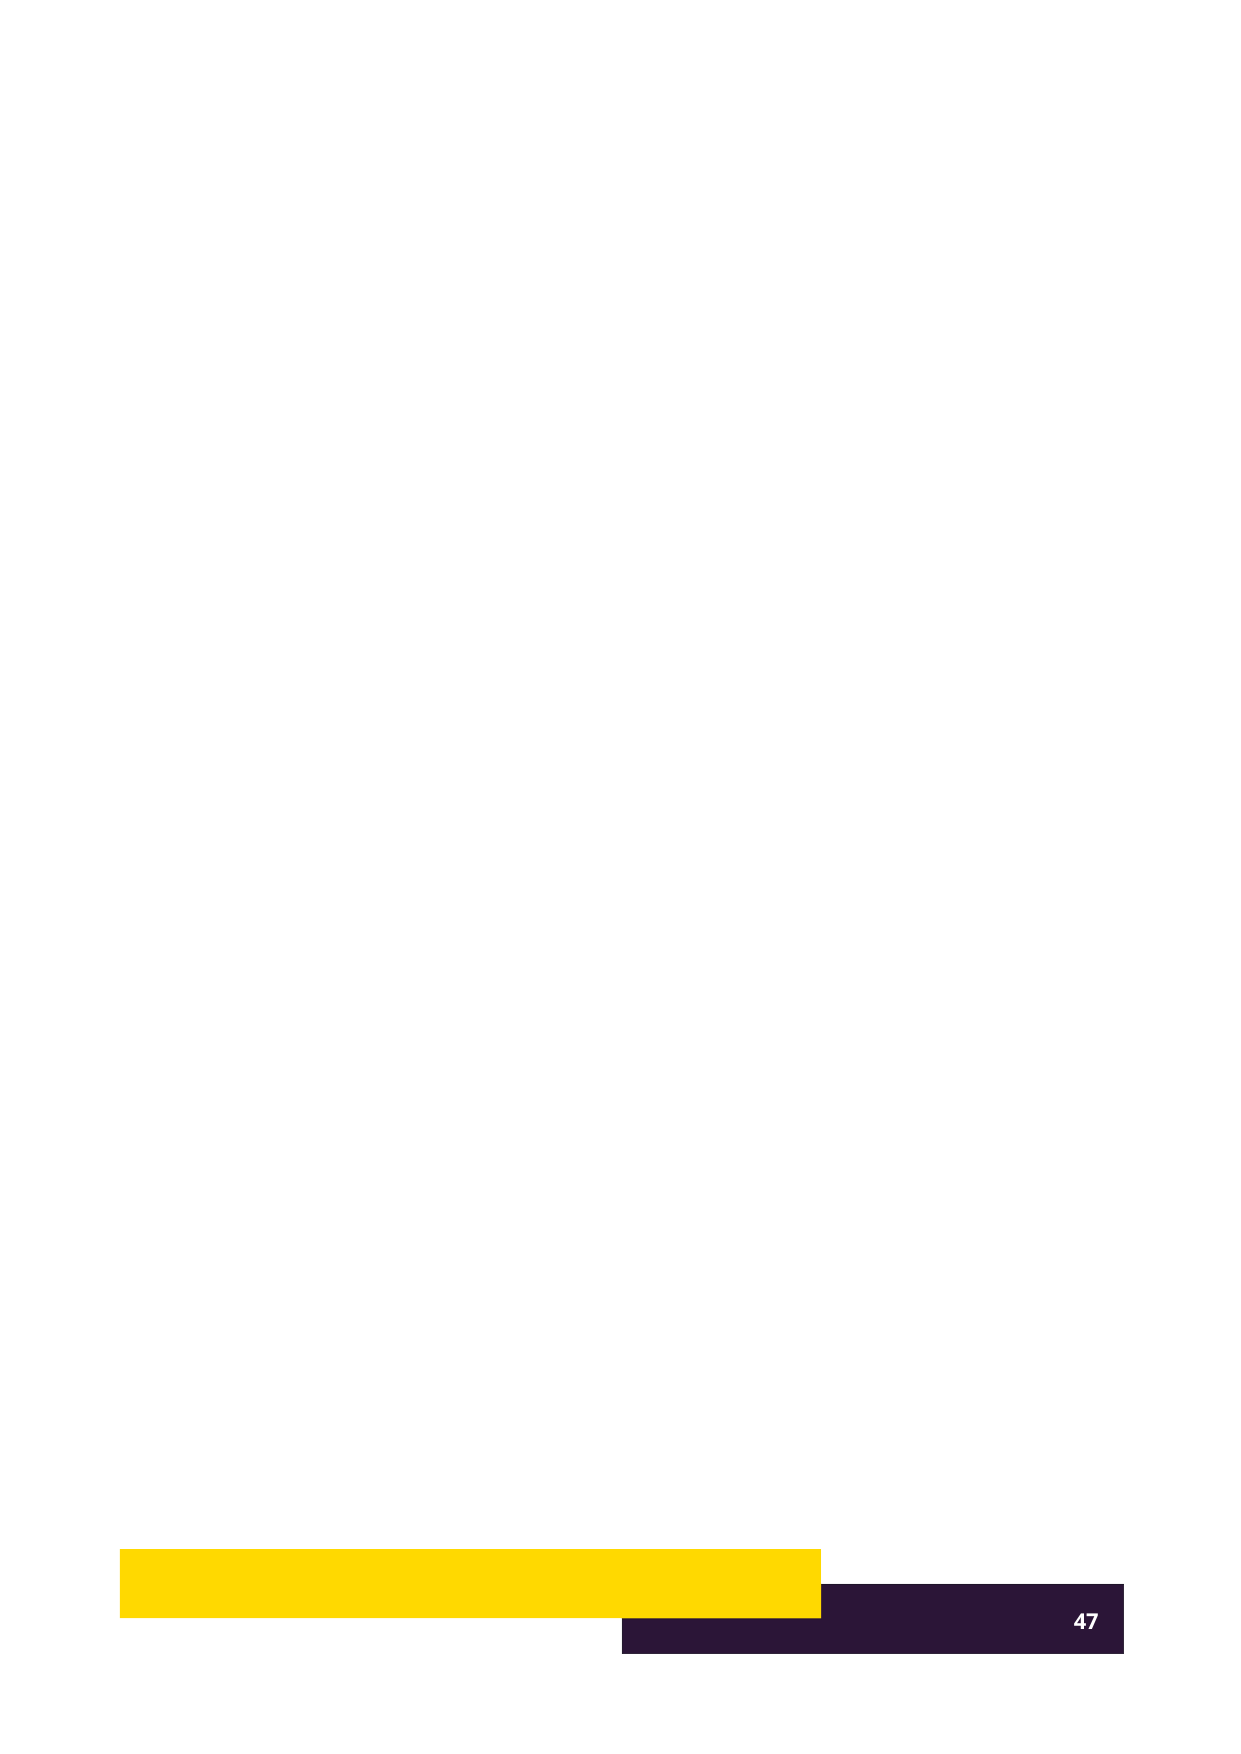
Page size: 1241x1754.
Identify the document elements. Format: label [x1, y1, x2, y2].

picture [119, 1549, 1124, 1654]
